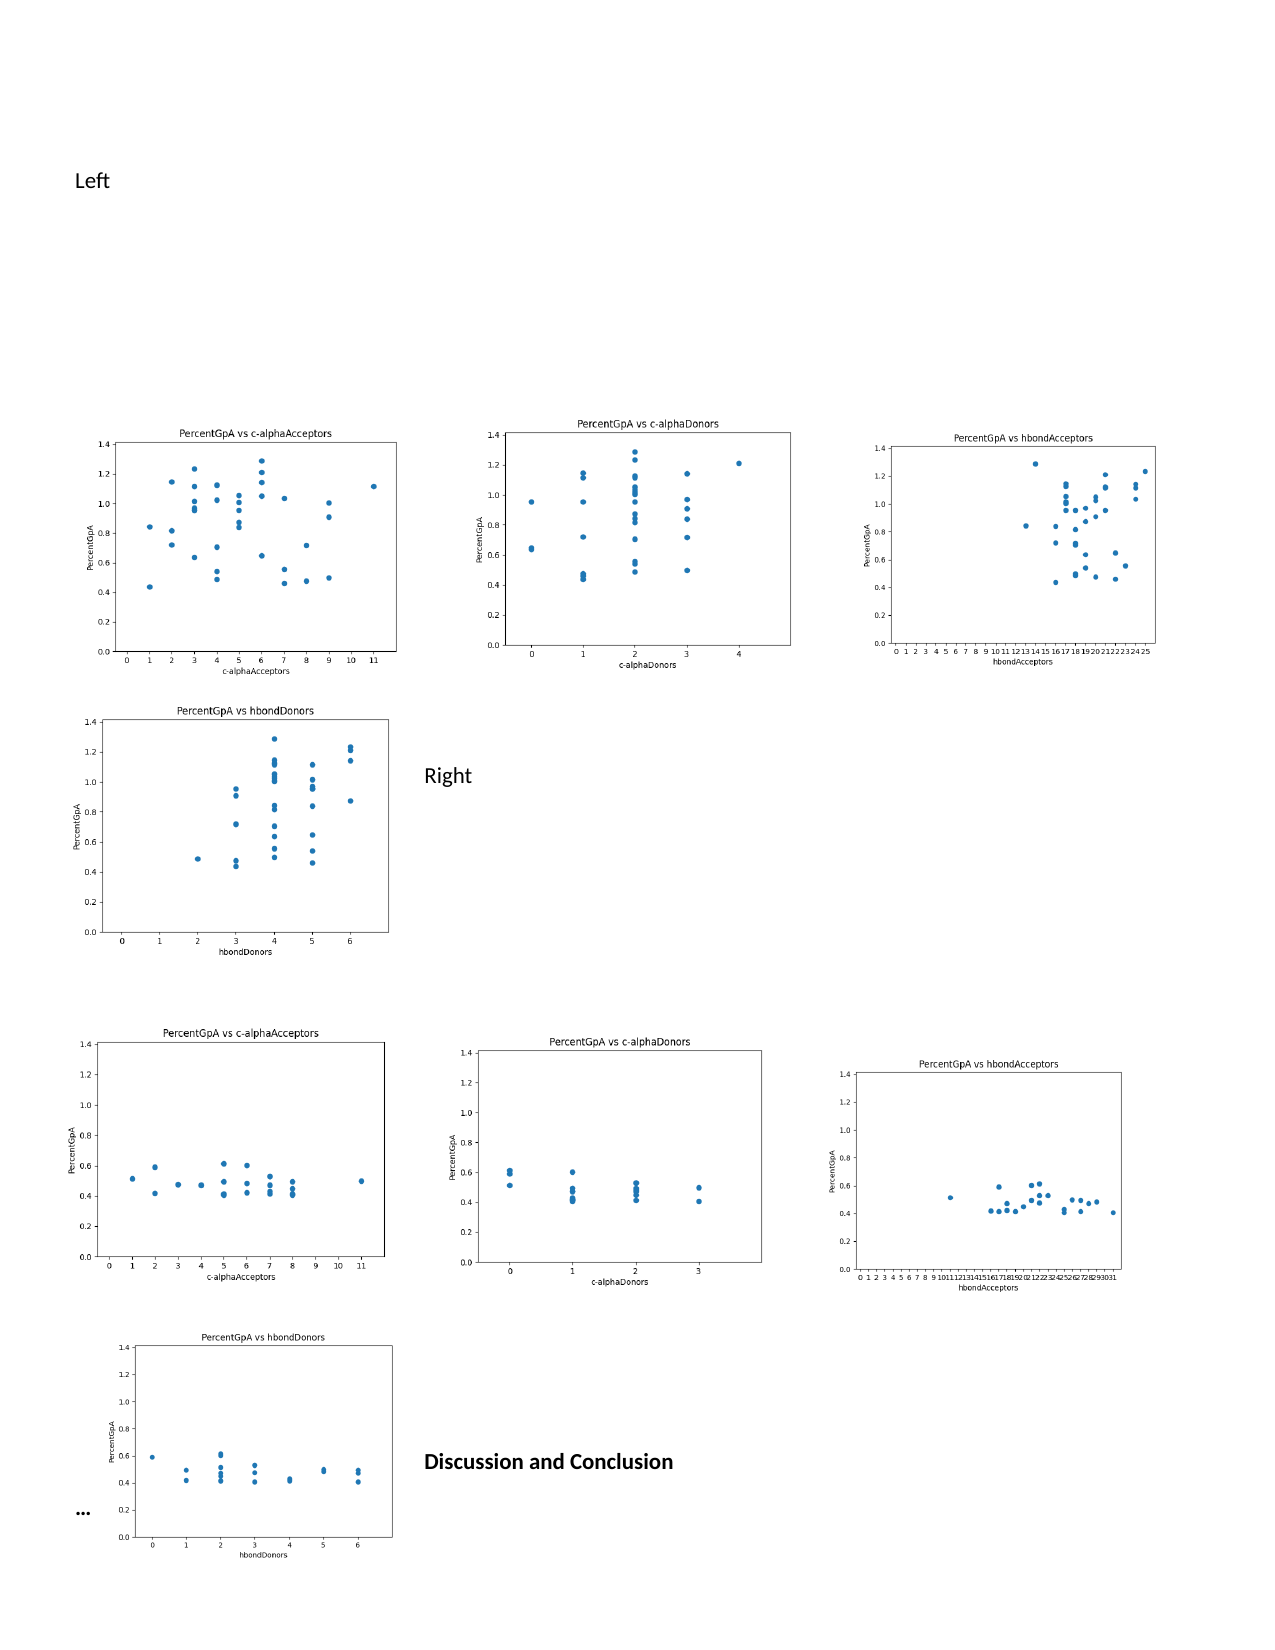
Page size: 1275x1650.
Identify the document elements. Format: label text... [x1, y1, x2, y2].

picture [460, 399, 827, 675]
text [424, 1493, 1200, 1521]
picture [848, 415, 1189, 671]
text [75, 1447, 93, 1475]
text … [75, 1493, 93, 1521]
picture [93, 1315, 424, 1564]
text Discussion and Conclusion [424, 1447, 1200, 1475]
picture [432, 1017, 798, 1292]
picture [51, 1008, 421, 1287]
picture [813, 1041, 1155, 1297]
picture [70, 409, 432, 681]
picture [56, 686, 424, 962]
text Right [424, 761, 1200, 789]
text Left [75, 166, 1200, 194]
